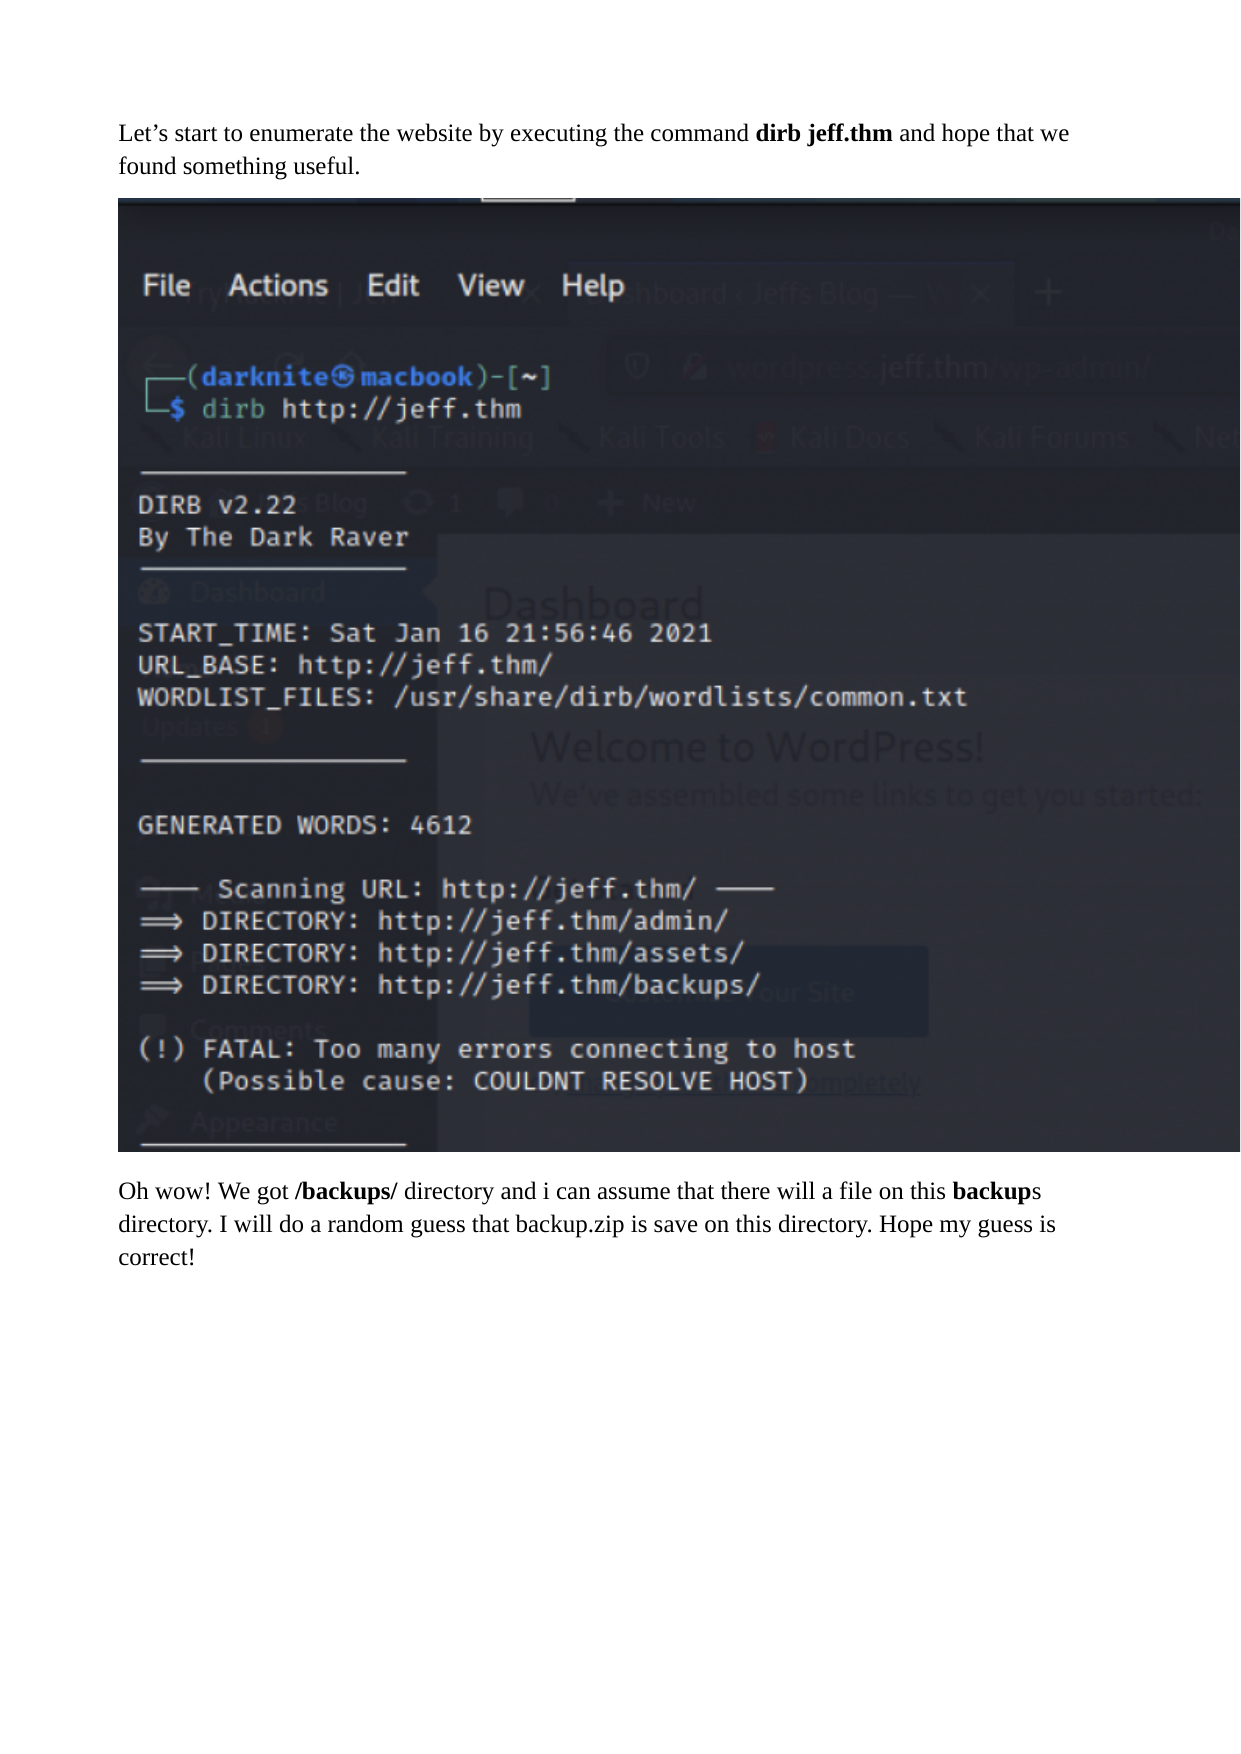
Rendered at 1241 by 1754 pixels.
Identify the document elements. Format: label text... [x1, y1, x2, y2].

picture [118, 198, 1241, 1152]
text Oh wow! We got /backups/ directory and i can assume that there will a file on this backups directory. I will do a random guess that backup.zip is save on this directory. Hope my guess is correct! [118, 1176, 1122, 1271]
text Let’s start to enumerate the website by executing the command dirb jeff.thm and hope that we found something useful. [118, 118, 1122, 180]
